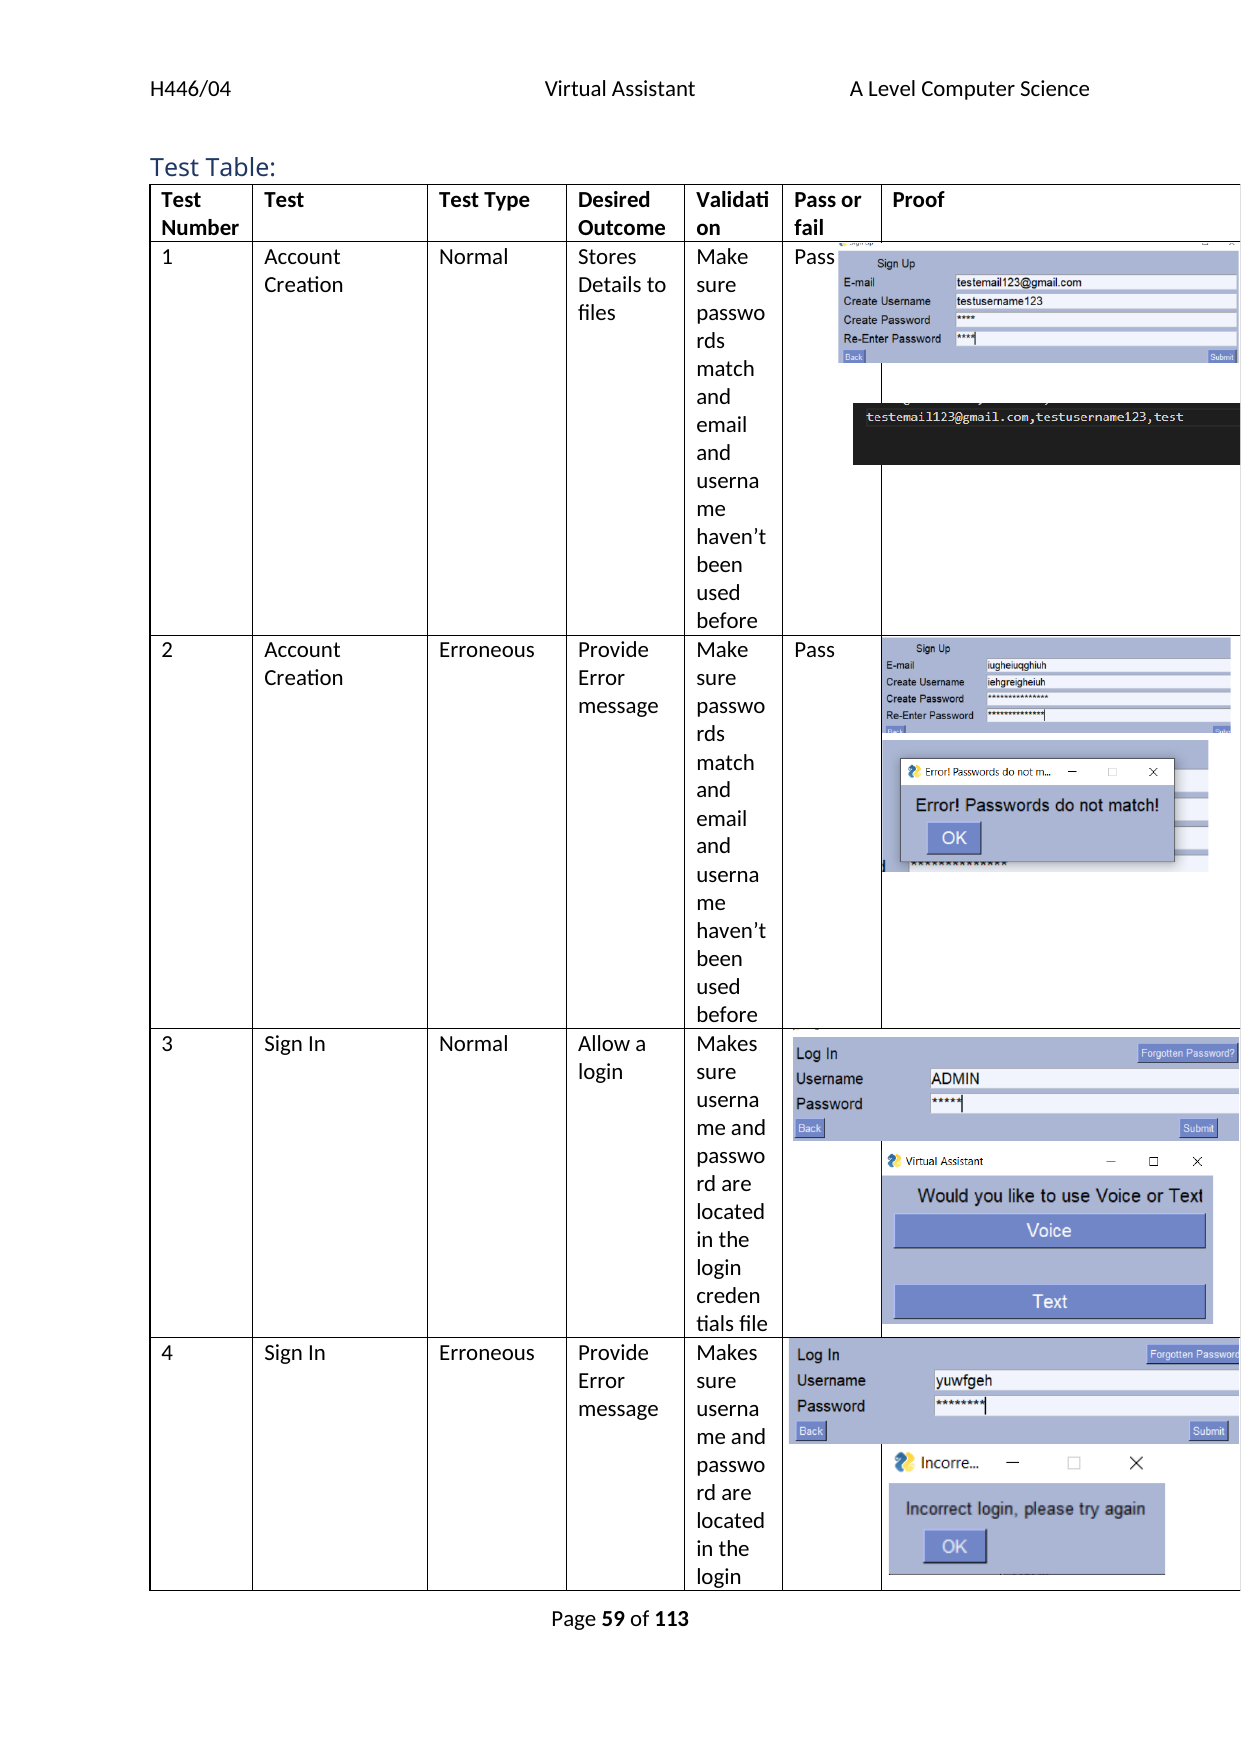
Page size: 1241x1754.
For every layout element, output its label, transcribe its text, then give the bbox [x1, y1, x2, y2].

table_cell 4 [151, 1338, 252, 1590]
table_cell Provide Error message [567, 1338, 684, 1590]
table_cell Makes sure username and password are located in the login credentials file [685, 1029, 782, 1337]
table_cell Make sure passwords match and email and username haven’t been used before [685, 242, 782, 634]
table_cell [882, 1029, 1240, 1337]
table_header Test Type [428, 185, 566, 241]
table_header Proof [882, 185, 1240, 241]
table_header Test [253, 185, 427, 241]
table_header Pass or fail [783, 185, 881, 241]
table_cell [882, 636, 1240, 1028]
table_header Test Number [151, 185, 252, 241]
table_cell Make sure passwords match and email and username haven’t been used before [685, 636, 782, 1028]
table_cell [882, 465, 1240, 634]
table_cell Stores Details to files [567, 242, 684, 634]
table_cell [882, 242, 1240, 403]
table_cell 1 [151, 242, 252, 634]
table_header Desired Outcome [567, 185, 684, 241]
table_cell Account Creation [253, 242, 427, 634]
table_cell Allow a login [567, 1029, 684, 1337]
table_cell Provide Error message [567, 636, 684, 1028]
table_cell 3 [151, 1029, 252, 1337]
table_cell Erroneous [428, 1338, 566, 1590]
table_cell 2 [151, 636, 252, 1028]
table_cell Sign In [253, 1338, 427, 1590]
table_cell Pass [783, 1338, 881, 1590]
table_cell Makes sure username and password are located in the login [685, 1338, 782, 1590]
subtitle Test Table: [150, 150, 1090, 184]
table_cell Normal [428, 242, 566, 634]
table_cell Normal [428, 1029, 566, 1337]
table_cell Account Creation [253, 636, 427, 1028]
table_cell Erroneous [428, 636, 566, 1028]
table_cell Pass [783, 242, 881, 634]
table_cell [882, 1338, 1240, 1590]
table_cell Sign In [253, 1029, 427, 1337]
table_cell Pass [783, 1029, 881, 1337]
table_cell Pass [783, 636, 881, 1028]
table_header Validation [685, 185, 782, 241]
